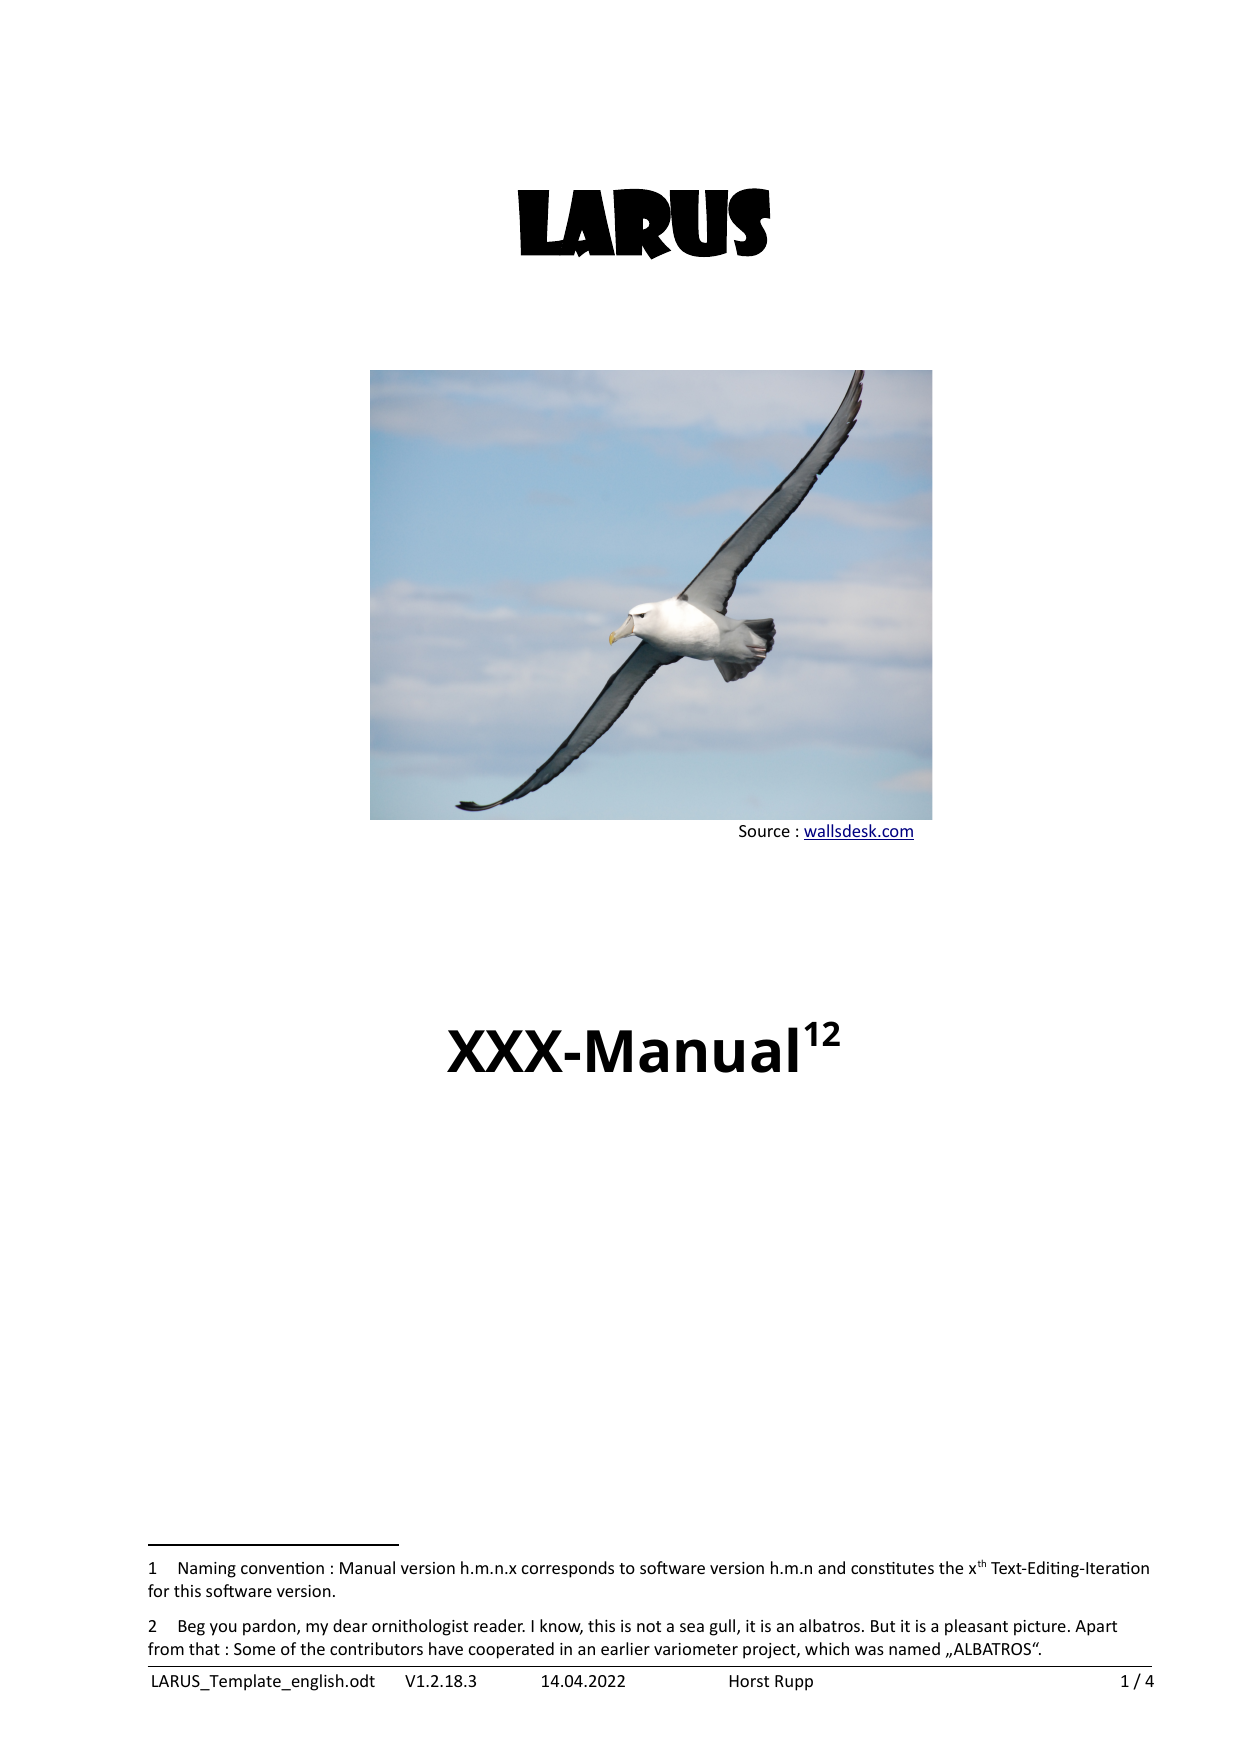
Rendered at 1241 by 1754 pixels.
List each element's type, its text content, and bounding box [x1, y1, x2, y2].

text Beg you pardon, my dear ornithologist reader. I know, this is not a sea gull, it is an albatros. But it is a pleasant picture. Apart from that : Some of the contributors have cooperated in an earlier variometer project, which was named „ALBATROS“. [148, 1614, 1152, 1660]
text Naming convention : Manual version h.m.n.x corresponds to software version h.m.n and constitutes the xth Text-Editing-Iteration for this software version. [148, 1557, 1152, 1602]
title Larus [148, 168, 1140, 271]
title XXX-Manual [148, 1010, 1140, 1089]
text Source : wallsdesk.com [148, 358, 1152, 842]
picture [370, 370, 933, 820]
